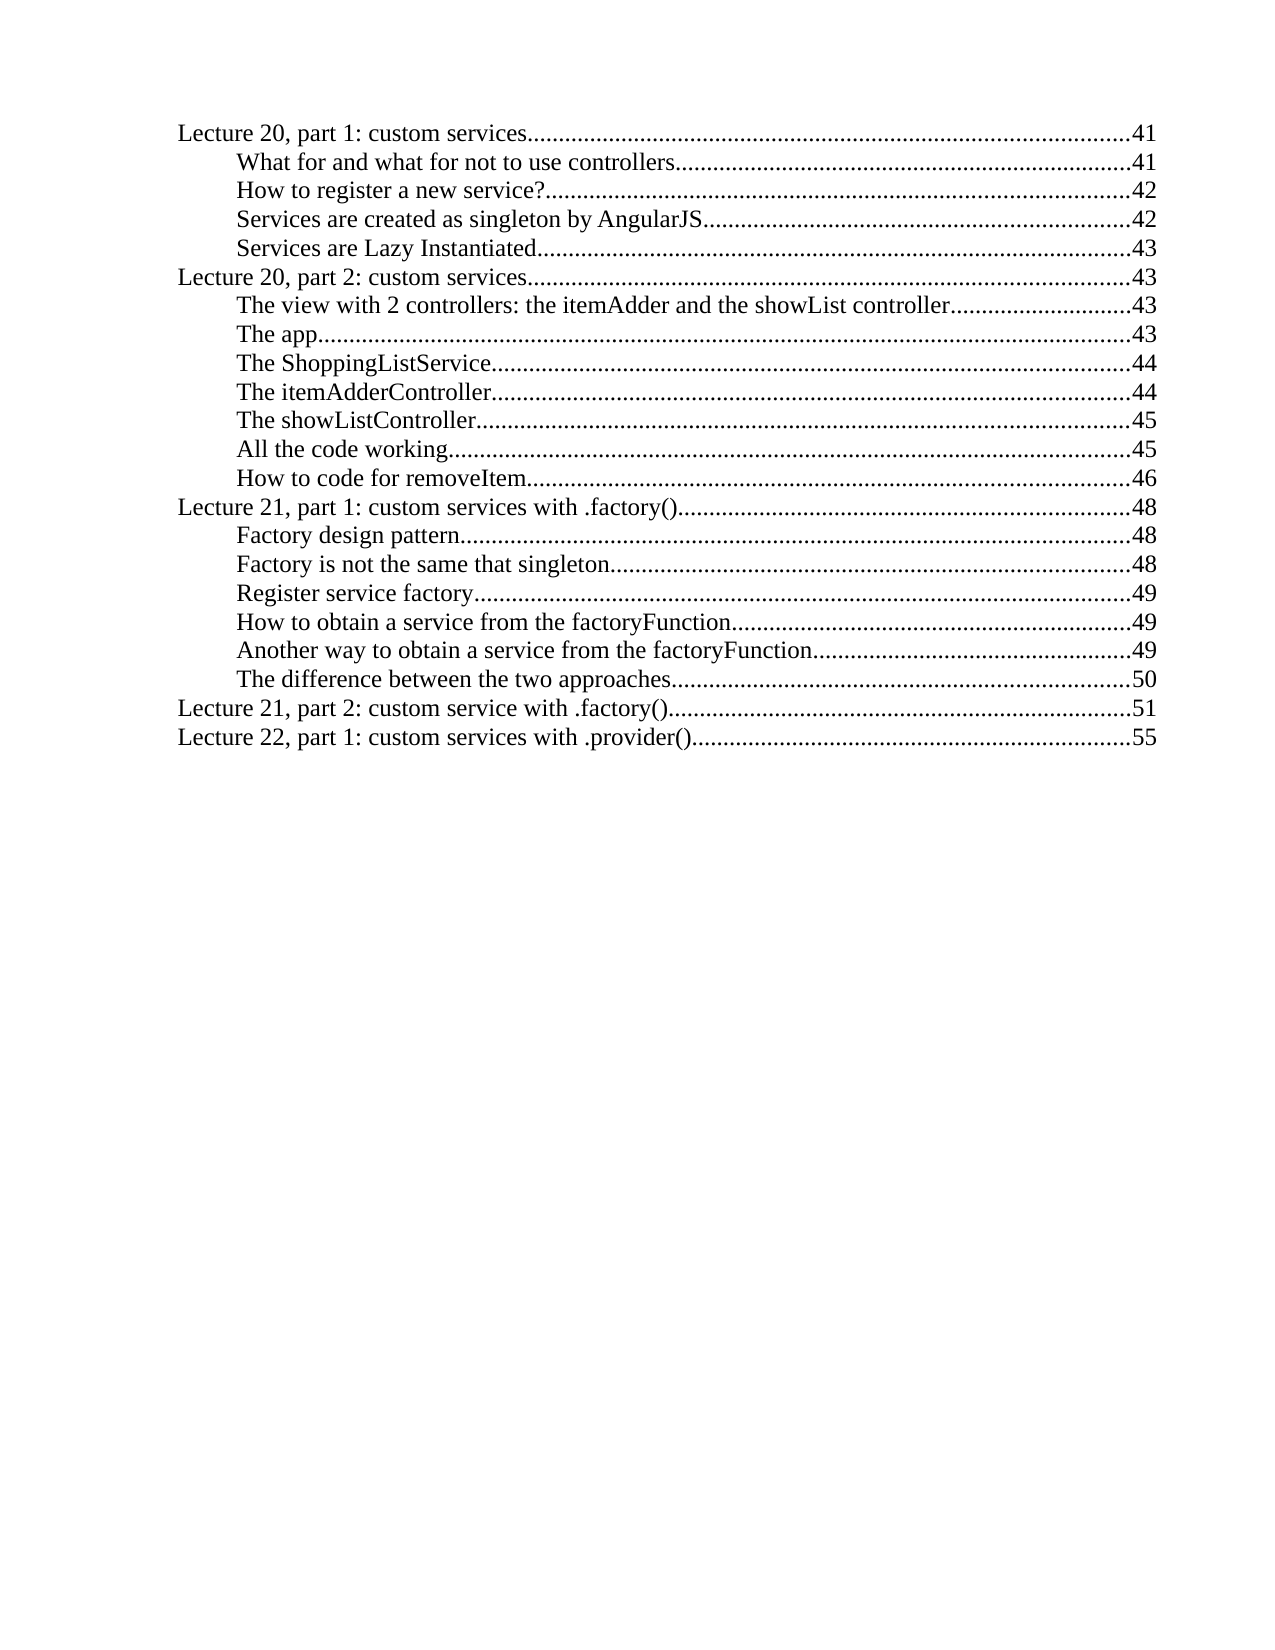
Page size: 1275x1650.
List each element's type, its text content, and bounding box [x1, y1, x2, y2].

text The difference between the two approaches 50 [236, 664, 1157, 693]
text Lecture 22, part 1: custom services with .provider() 55 [177, 722, 1157, 751]
text All the code working 45 [236, 434, 1157, 463]
text Factory is not the same that singleton 48 [236, 549, 1157, 578]
text The ShoppingListService 44 [236, 348, 1157, 377]
text How to obtain a service from the factoryFunction 49 [236, 607, 1157, 636]
text What for and what for not to use controllers 41 [236, 147, 1157, 176]
text Lecture 20, part 2: custom services 43 [177, 262, 1157, 291]
text The itemAdderController 44 [236, 377, 1157, 406]
text Factory design pattern 48 [236, 521, 1157, 549]
text Lecture 21, part 1: custom services with .factory() 48 [177, 492, 1157, 521]
text The app 43 [236, 319, 1157, 348]
text The view with 2 controllers: the itemAdder and the showList controller 43 [236, 291, 1157, 319]
text How to register a new service? 42 [236, 176, 1157, 204]
text Lecture 20, part 1: custom services 41 [177, 118, 1157, 147]
text Another way to obtain a service from the factoryFunction 49 [236, 636, 1157, 664]
text Services are created as singleton by AngularJS 42 [236, 204, 1157, 233]
text Lecture 21, part 2: custom service with .factory() 51 [177, 693, 1157, 722]
text The showListController 45 [236, 406, 1157, 434]
text How to code for removeItem 46 [236, 463, 1157, 492]
text Services are Lazy Instantiated 43 [236, 233, 1157, 262]
text Register service factory 49 [236, 578, 1157, 607]
